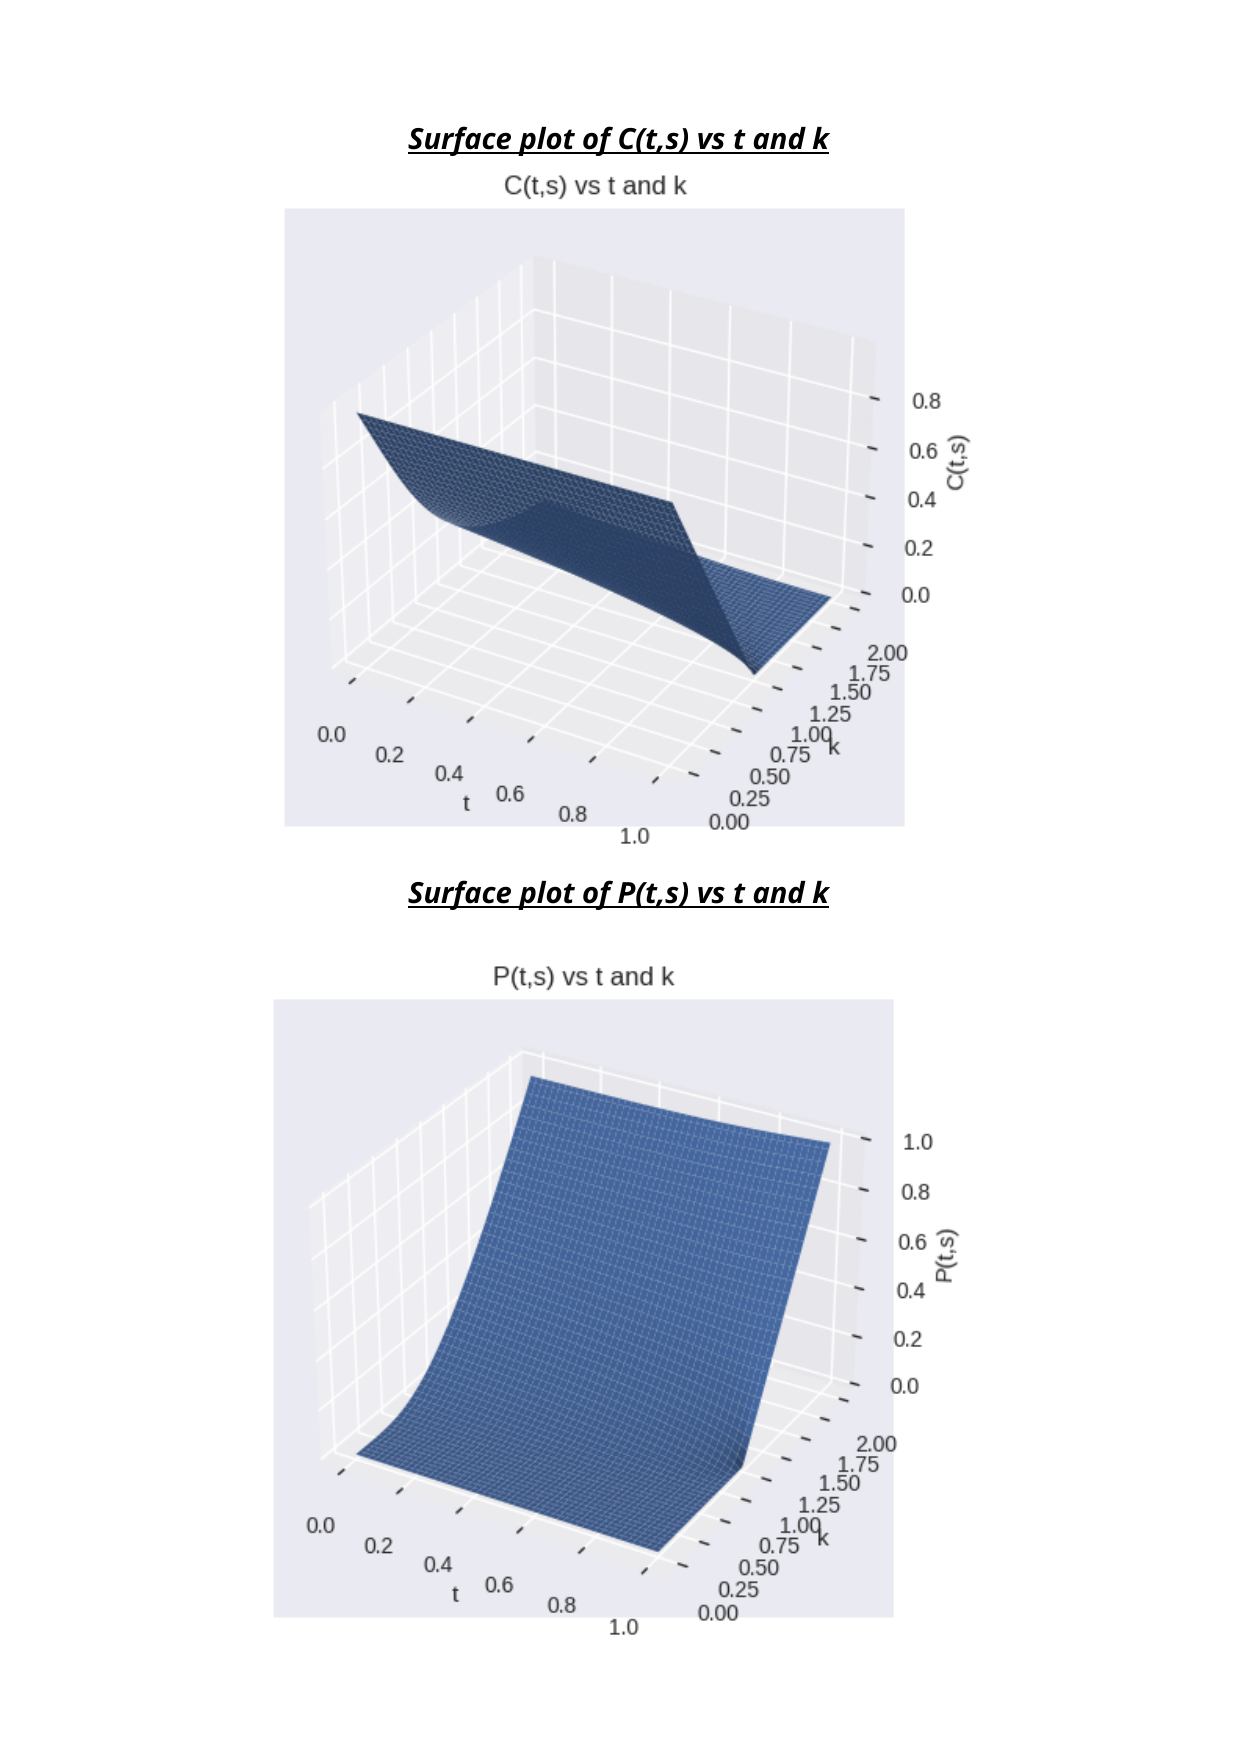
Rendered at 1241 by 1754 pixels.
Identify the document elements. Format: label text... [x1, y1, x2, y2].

picture [252, 949, 966, 1649]
picture [263, 157, 977, 858]
text Surface plot of P(t,s) vs t and k [118, 872, 1122, 912]
text Surface plot of C(t,s) vs t and k [118, 118, 1122, 158]
